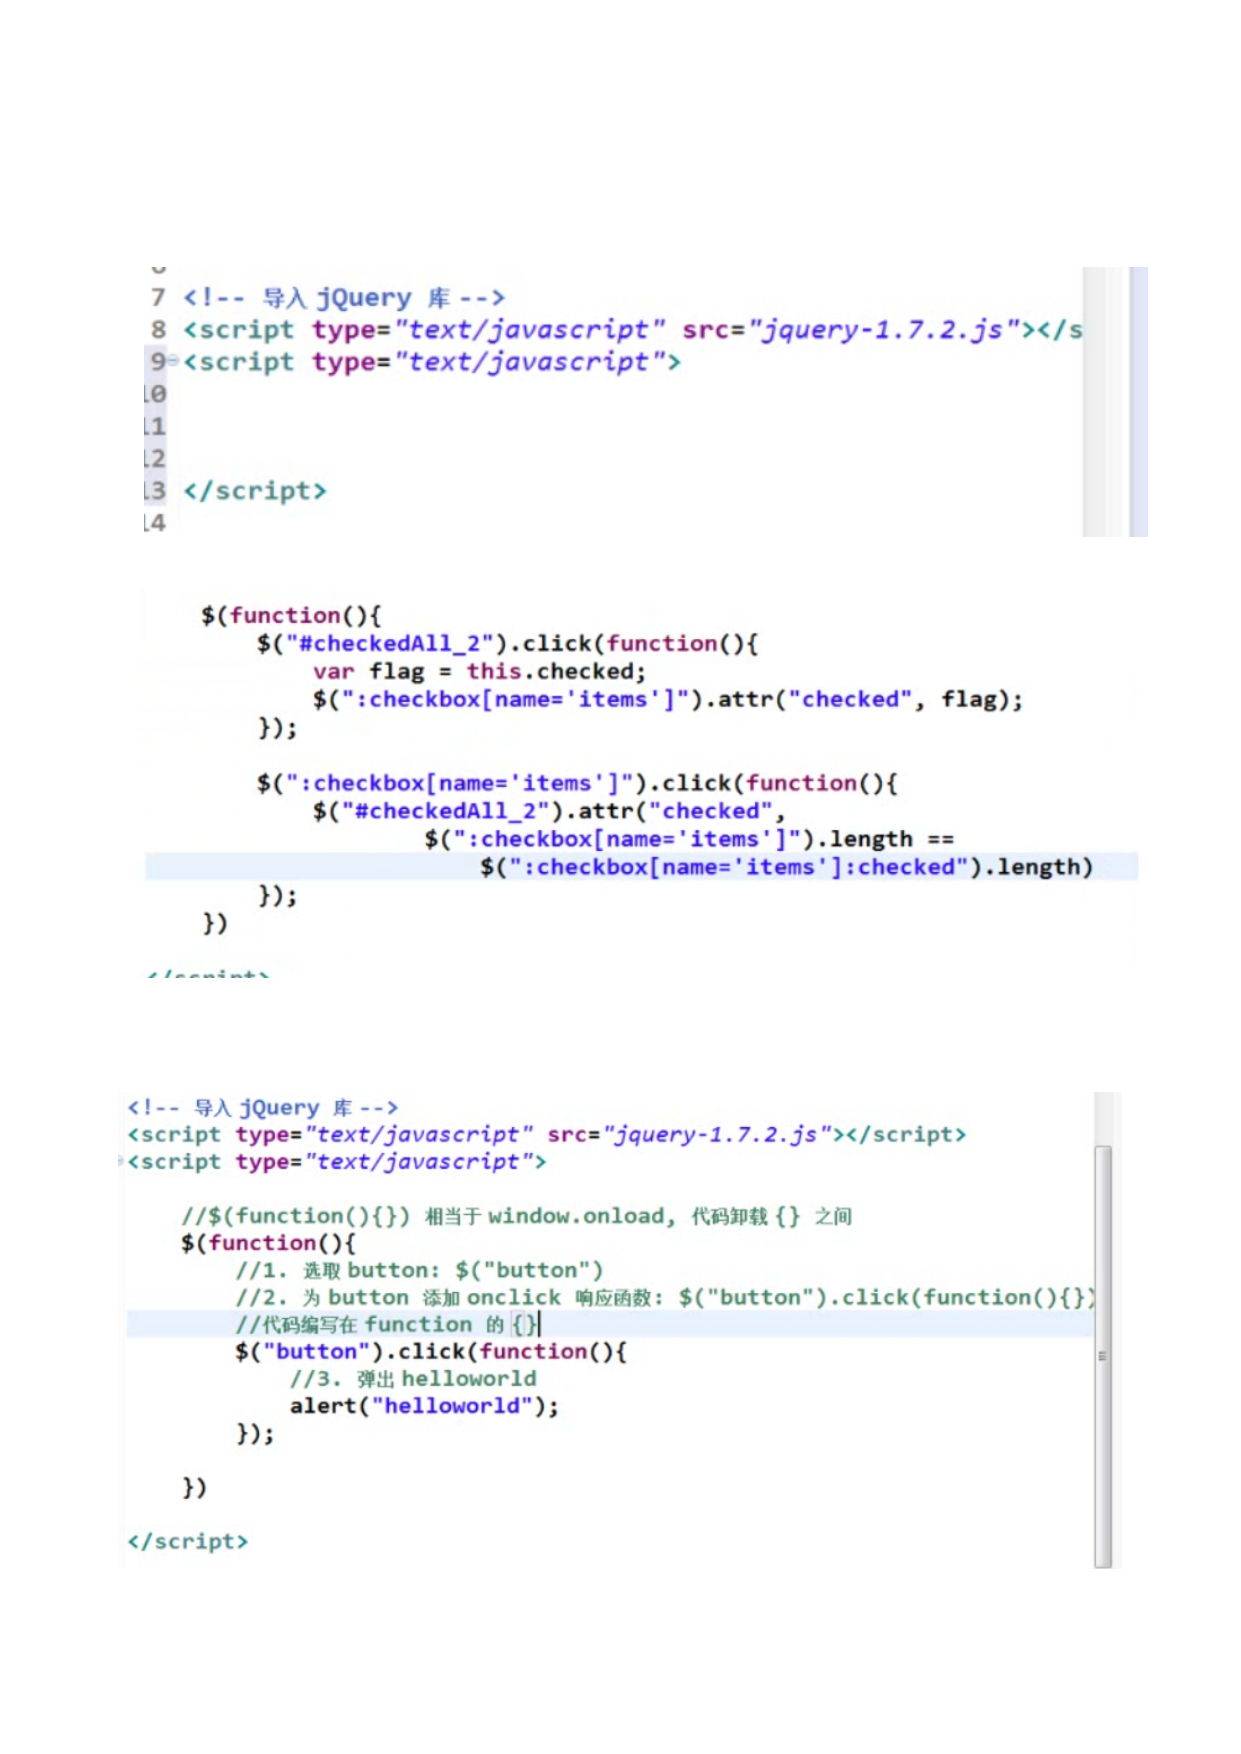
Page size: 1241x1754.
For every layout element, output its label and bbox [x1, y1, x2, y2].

picture [118, 1092, 1123, 1569]
picture [134, 588, 1139, 978]
picture [144, 267, 1149, 537]
